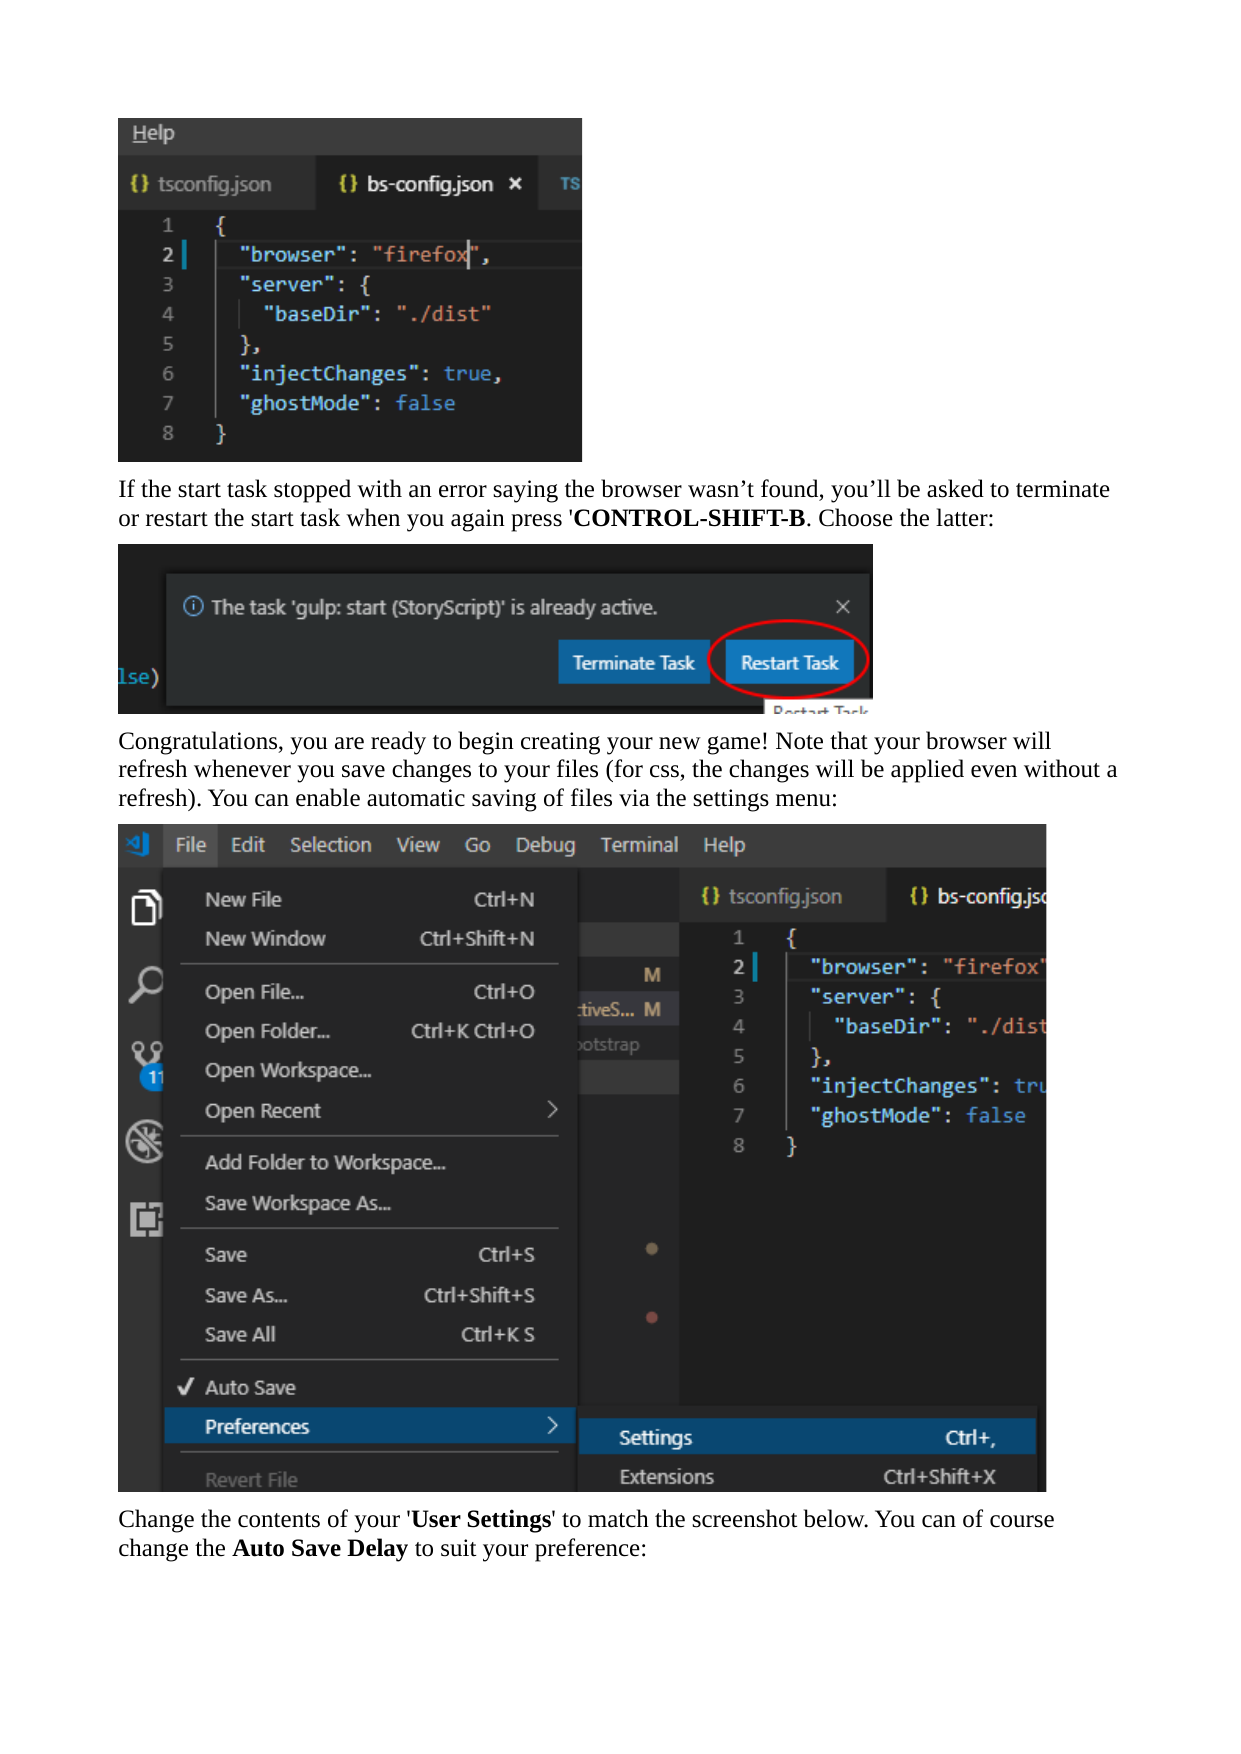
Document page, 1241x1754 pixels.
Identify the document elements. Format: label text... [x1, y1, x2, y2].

text Change the contents of your 'User Settings' to match the screenshot below. You can of course change the Auto Save Delay to suit your preference: [118, 1504, 1122, 1562]
text If the start task stopped with an error saying the browser wasn’t found, you’ll be asked to terminate or restart the start task when you again press 'CONTROL-SHIFT-B. Choose the latter: [118, 474, 1122, 532]
text Congratulations, you are ready to begin creating your new game! Note that your browser will refresh whenever you save changes to your files (for css, the changes will be applied even without a refresh). You can enable automatic saving of files via the settings menu: [118, 726, 1122, 812]
